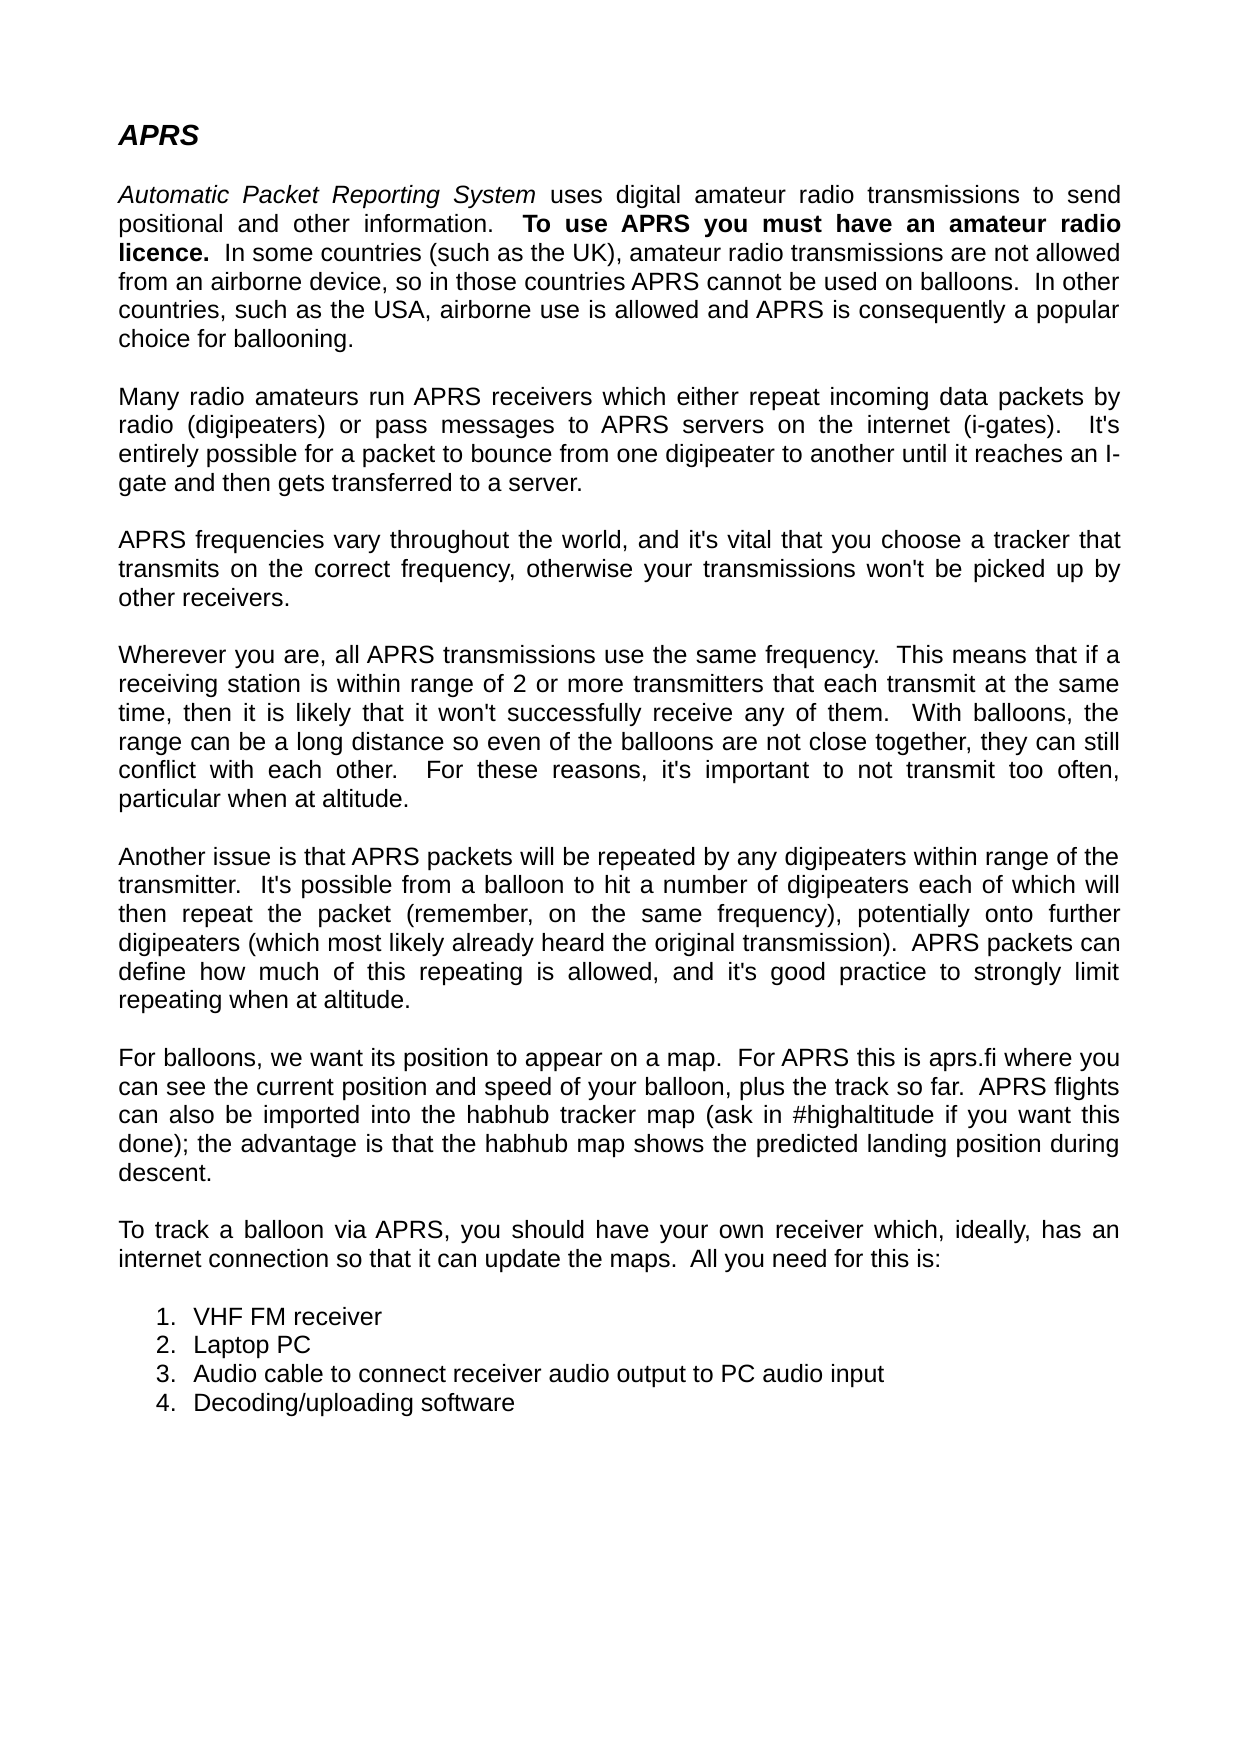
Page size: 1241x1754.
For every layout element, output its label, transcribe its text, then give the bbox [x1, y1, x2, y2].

text Many radio amateurs run APRS receivers which either repeat incoming data packets by radio (digipeaters) or pass messages to APRS servers on the internet (i-gates). It's entirely possible for a packet to bounce from one digipeater to another until it reaches an I-gate and then gets transferred to a server. [118, 382, 1122, 497]
list Decoding/uploading software [156, 1388, 1122, 1417]
text Wherever you are, all APRS transmissions use the same frequency. This means that if a receiving station is within range of 2 or more transmitters that each transmit at the same time, then it is likely that it won't successfully receive any of them. With balloons, the range can be a long distance so even of the balloons are not close together, they can still conflict with each other. For these reasons, it's important to not transmit too often, particular when at altitude. [118, 640, 1122, 813]
text For balloons, we want its position to appear on a map. For APRS this is aprs.fi where you can see the current position and speed of your balloon, plus the track so far. APRS flights can also be imported into the habhub tracker map (ask in #highaltitude if you want this done); the advantage is that the habhub map shows the predicted landing position during descent. [118, 1043, 1122, 1187]
list Laptop PC [156, 1330, 1122, 1359]
list VHF FM receiver [156, 1302, 1122, 1330]
text To track a balloon via APRS, you should have your own receiver which, ideally, has an internet connection so that it can update the maps. All you need for this is: [118, 1215, 1122, 1273]
text Automatic Packet Reporting System uses digital amateur radio transmissions to send positional and other information. To use APRS you must have an amateur radio licence. In some countries (such as the UK), amateur radio transmissions are not allowed from an airborne device, so in those countries APRS cannot be used on balloons. In other countries, such as the USA, airborne use is allowed and APRS is consequently a popular choice for ballooning. [118, 180, 1122, 353]
text Another issue is that APRS packets will be repeated by any digipeaters within range of the transmitter. It's possible from a balloon to hit a number of digipeaters each of which will then repeat the packet (remember, on the same frequency), potentially onto further digipeaters (which most likely already heard the original transmission). APRS packets can define how much of this repeating is allowed, and it's good practice to strongly limit repeating when at altitude. [118, 842, 1122, 1014]
text APRS [118, 118, 1122, 152]
text APRS frequencies vary throughout the world, and it's vital that you choose a tracker that transmits on the correct frequency, otherwise your transmissions won't be picked up by other receivers. [118, 497, 1122, 612]
list Audio cable to connect receiver audio output to PC audio input [156, 1359, 1122, 1388]
